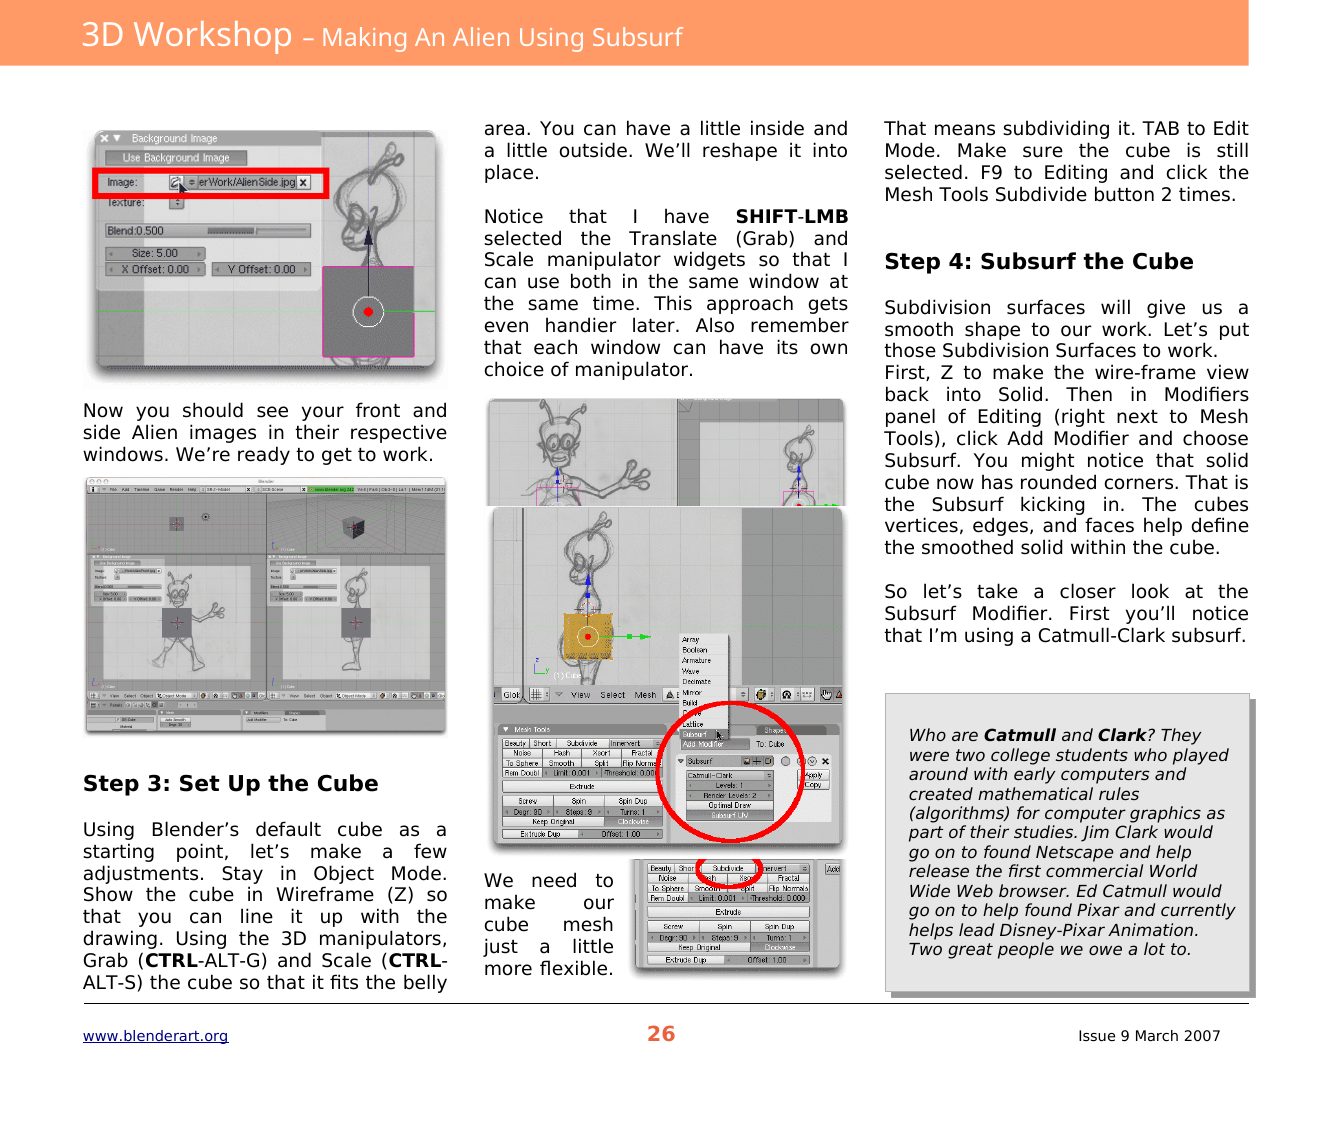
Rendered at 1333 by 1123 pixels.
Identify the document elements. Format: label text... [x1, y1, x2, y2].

picture [82, 130, 448, 389]
text Step 3: Set Up the Cube [83, 771, 448, 797]
picture [82, 477, 448, 738]
text Step 4: Subsurf the Cube [884, 249, 1249, 275]
picture [483, 398, 851, 983]
text [483, 381, 849, 398]
text Subdivision surfaces will give us a smooth shape to our work. Let’s put those Subdivision Surfaces to work. [884, 297, 1249, 362]
text First, Z to make the wire-frame view back into Solid. Then in Modifiers panel of Editing (right next to Mesh Tools), click Add Modifier and choose Subsurf. You might notice that solid cube now has rounded corners. That is the Subsurf kicking in. The cubes vertices, edges, and faces help define the smoothed solid within the cube. [884, 362, 1249, 559]
text So let’s take a closer look at the Subsurf Modifier. First you’ll notice that I’m using a Catmull-Clark subsurf. [884, 581, 1249, 647]
text Now you should see your front and side Alien images in their respective windows. We’re ready to get to work. [83, 389, 448, 466]
text [83, 118, 448, 130]
text That means subdividing it. TAB to Edit Mode. Make sure the cube is still selected. F9 to Editing and click the Mesh Tools Subdivide button 2 times. [884, 118, 1249, 206]
text Notice that I have SHIFT-LMB selected the Translate (Grab) and Scale manipulator widgets so that I can use both in the same window at the same time. This approach gets even handier later. Also remember that each window can have its own choice of manipulator. [483, 206, 849, 381]
text We need to make our cube mesh just a little more flexible. [483, 627, 625, 979]
text area. You can have a little inside and a little outside. We’ll reshape it into place. [483, 118, 849, 184]
text Using Blender’s default cube as a starting point, let’s make a few adjustments. Stay in Object Mode. Show the cube in Wireframe (Z) so that you can line it up with the drawing. Using the 3D manipulators, Grab (CTRL-ALT-G) and Scale (CTRL-ALT-S) the cube so that it fits the belly [83, 819, 448, 994]
